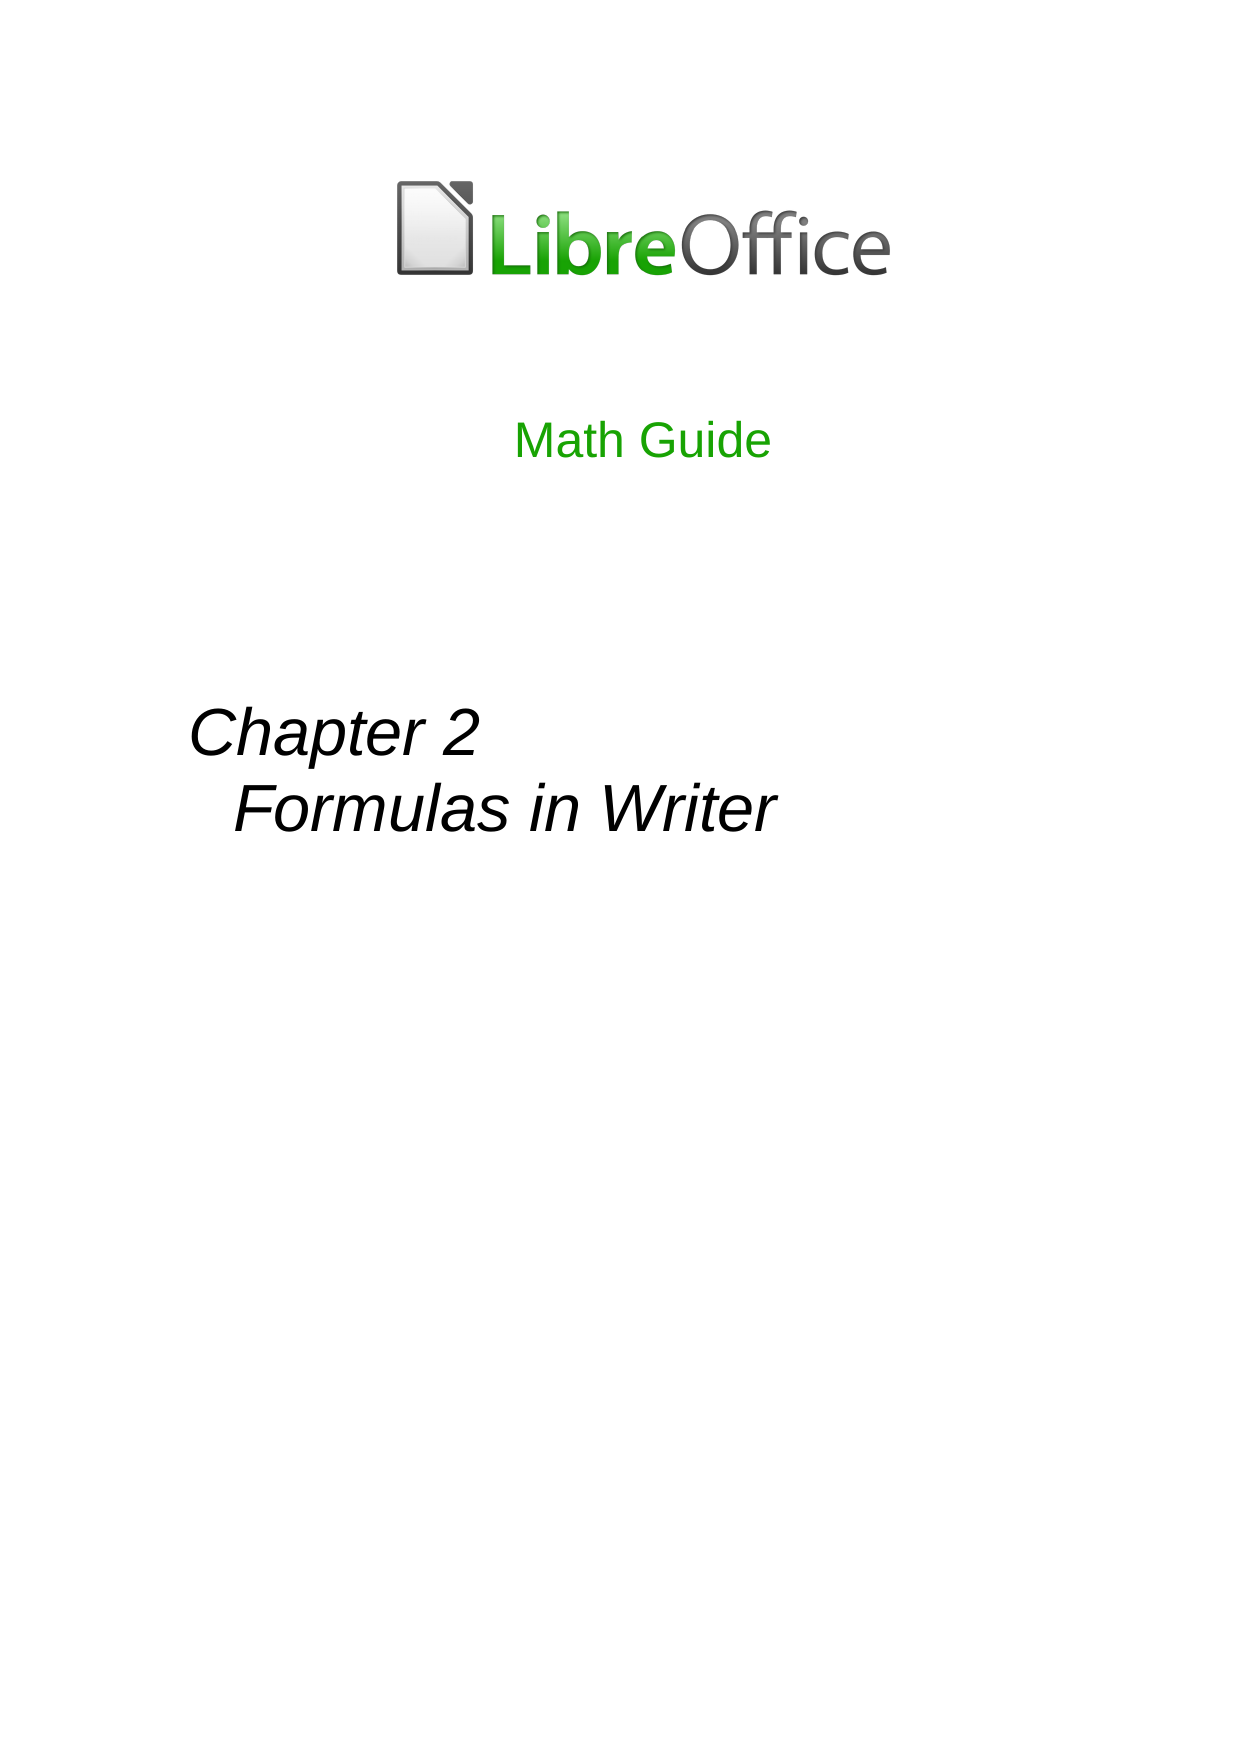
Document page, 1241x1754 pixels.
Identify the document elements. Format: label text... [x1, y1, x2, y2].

text Math Guide [188, 410, 1098, 468]
title Chapter 2 Formulas in Writer [188, 693, 1098, 846]
picture [392, 177, 893, 282]
